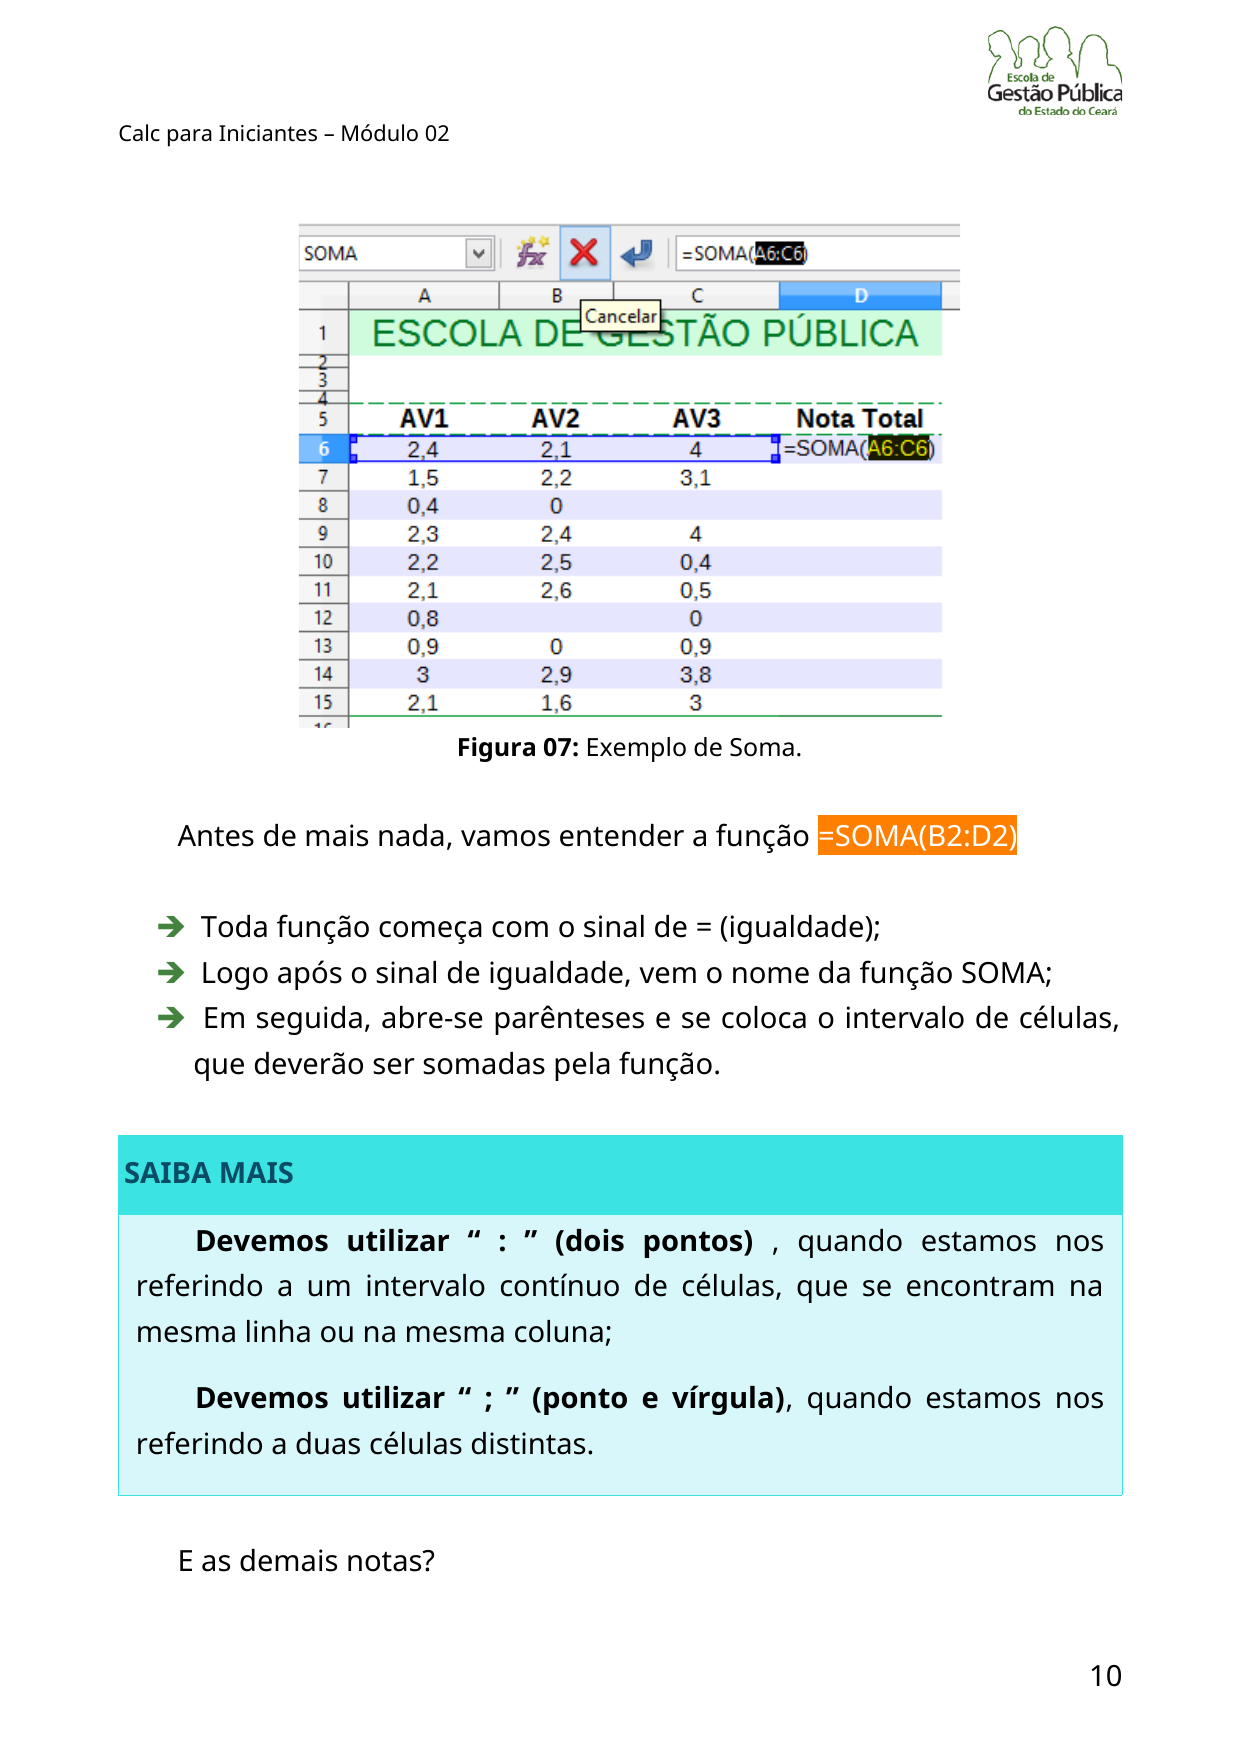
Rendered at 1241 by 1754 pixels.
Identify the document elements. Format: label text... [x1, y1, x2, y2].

picture [118, 26, 1123, 115]
text Figura 07: Exemplo de Soma. [299, 728, 960, 763]
table_cell Devemos utilizar “ : ” (dois pontos) , quando estamos nos referindo a um intervalo contínuo de células, que se encontram na mesma linha ou na mesma coluna; Devemos utilizar “ ; ” (ponto e vírgula), quando estamos nos referindo a duas células distintas. [119, 1215, 1122, 1495]
list Logo após o sinal de igualdade, vem o nome da função SOMA; [156, 952, 1122, 992]
list Em seguida, abre-se parênteses e se coloca o intervalo de células, que deverão ser somadas pela função. [156, 998, 1122, 1083]
table_header SAIBA MAIS [119, 1136, 1122, 1214]
text E as demais notas? [118, 1540, 1122, 1580]
text Antes de mais nada, vamos entender a função =SOMA(B2:D2) [118, 815, 1122, 855]
list Toda função começa com o sinal de = (igualdade); [156, 906, 1122, 946]
picture [298, 223, 961, 728]
